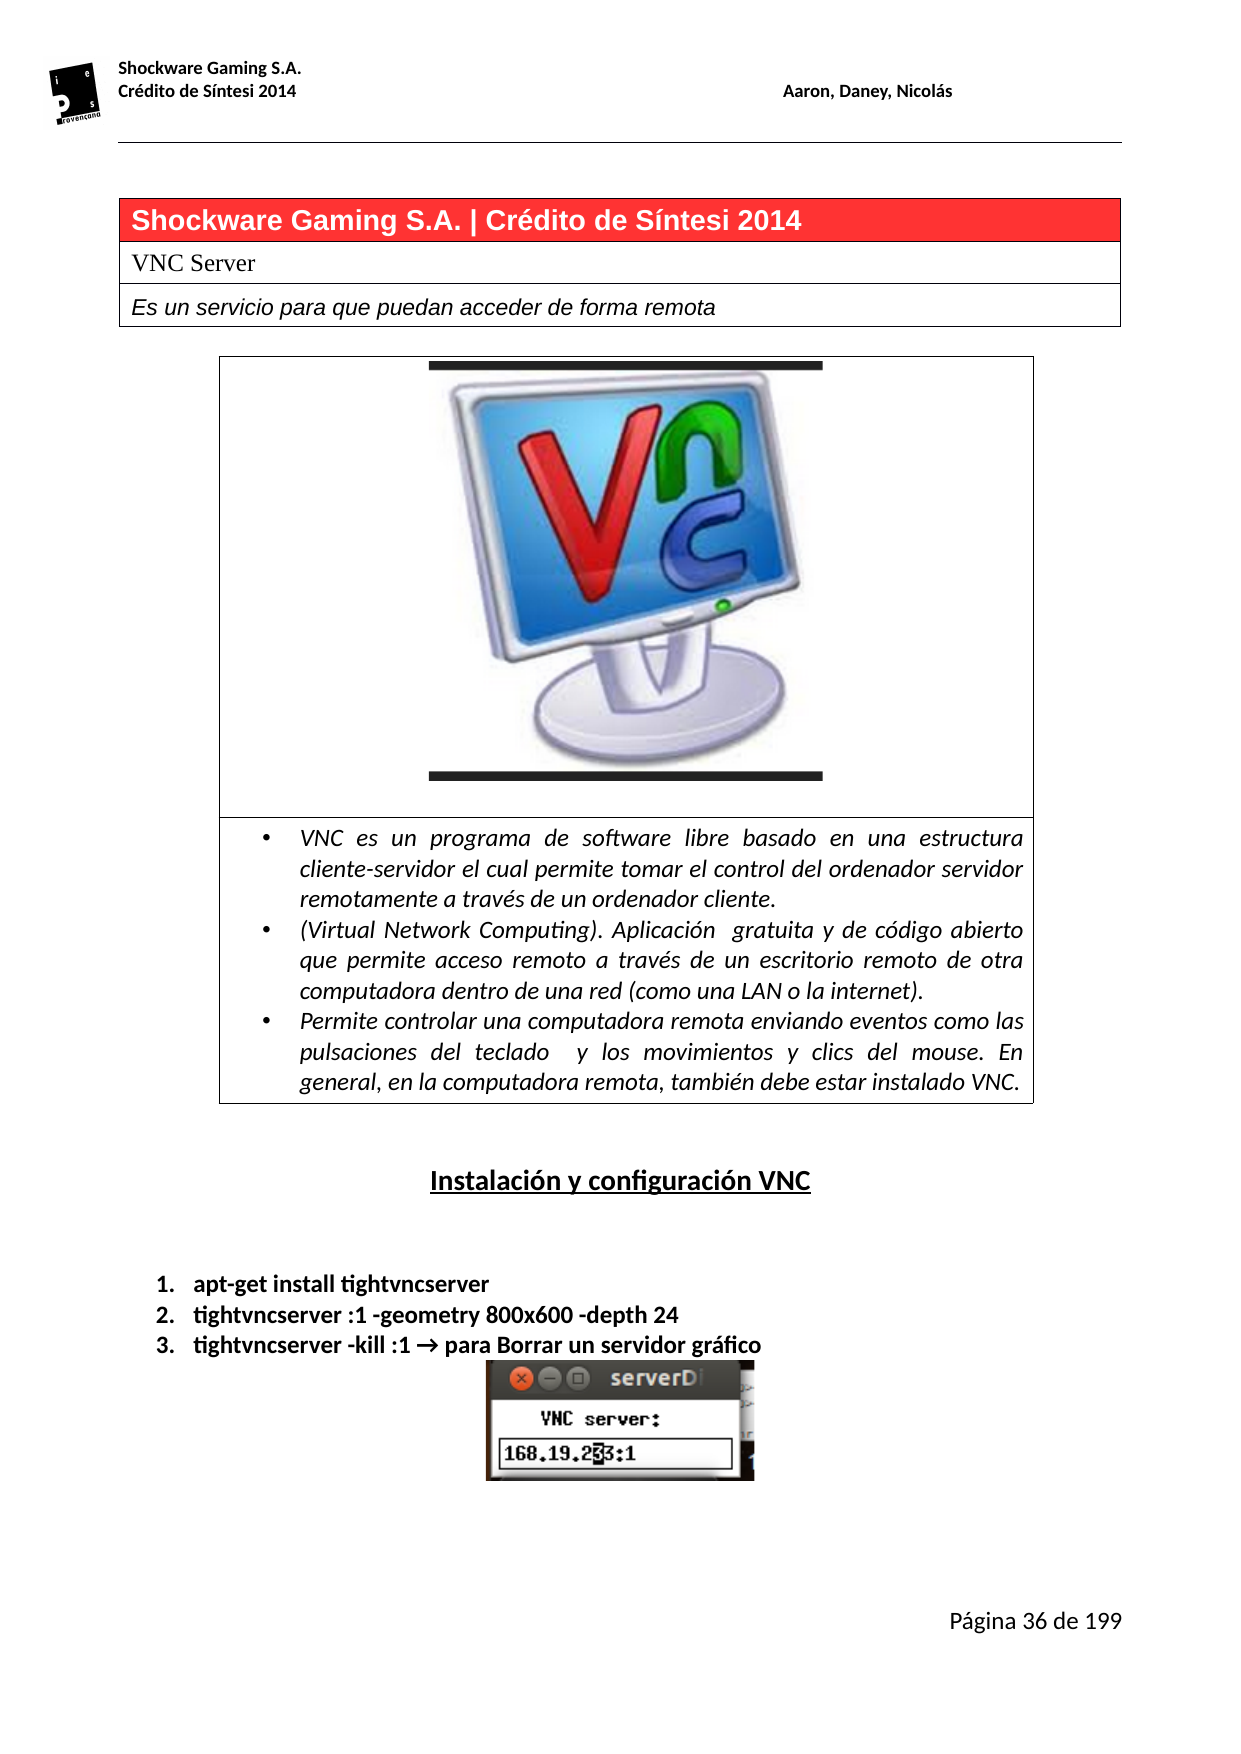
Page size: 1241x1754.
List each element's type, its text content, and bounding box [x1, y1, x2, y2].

picture [428, 361, 823, 781]
table_cell VNC Server [120, 242, 1120, 283]
table_header [220, 357, 1033, 817]
list tightvncserver -kill :1 → para Borrar un servidor gráfico [156, 1329, 1122, 1360]
list tightvncserver :1 -geometry 800x600 -depth 24 [156, 1299, 1122, 1329]
table_cell Es un servicio para que puedan acceder de forma remota [120, 284, 1120, 326]
list apt-get install tightvncserver [156, 1268, 1122, 1299]
picture [485, 1360, 755, 1481]
text Instalación y configuración VNC [118, 1162, 1122, 1198]
picture [43, 56, 110, 130]
table_header Shockware Gaming S.A. | Crédito de Síntesi 2014 [120, 199, 1120, 241]
table_cell VNC es un programa de software libre basado en una estructura cliente-servidor el cual permite tomar el control del ordenador servidor remotamente a través de un ordenador cliente. (Virtual Network Computing). Aplicación gratuita y de código abierto que permite acceso remoto a través de un escritorio remoto de otra computadora dentro de una red (como una LAN o la internet). Permite controlar una computadora remota enviando eventos como las pulsaciones del teclado y los movimientos y clics del mouse. En general, en la computadora remota, también debe estar instalado VNC. [220, 818, 1033, 1103]
